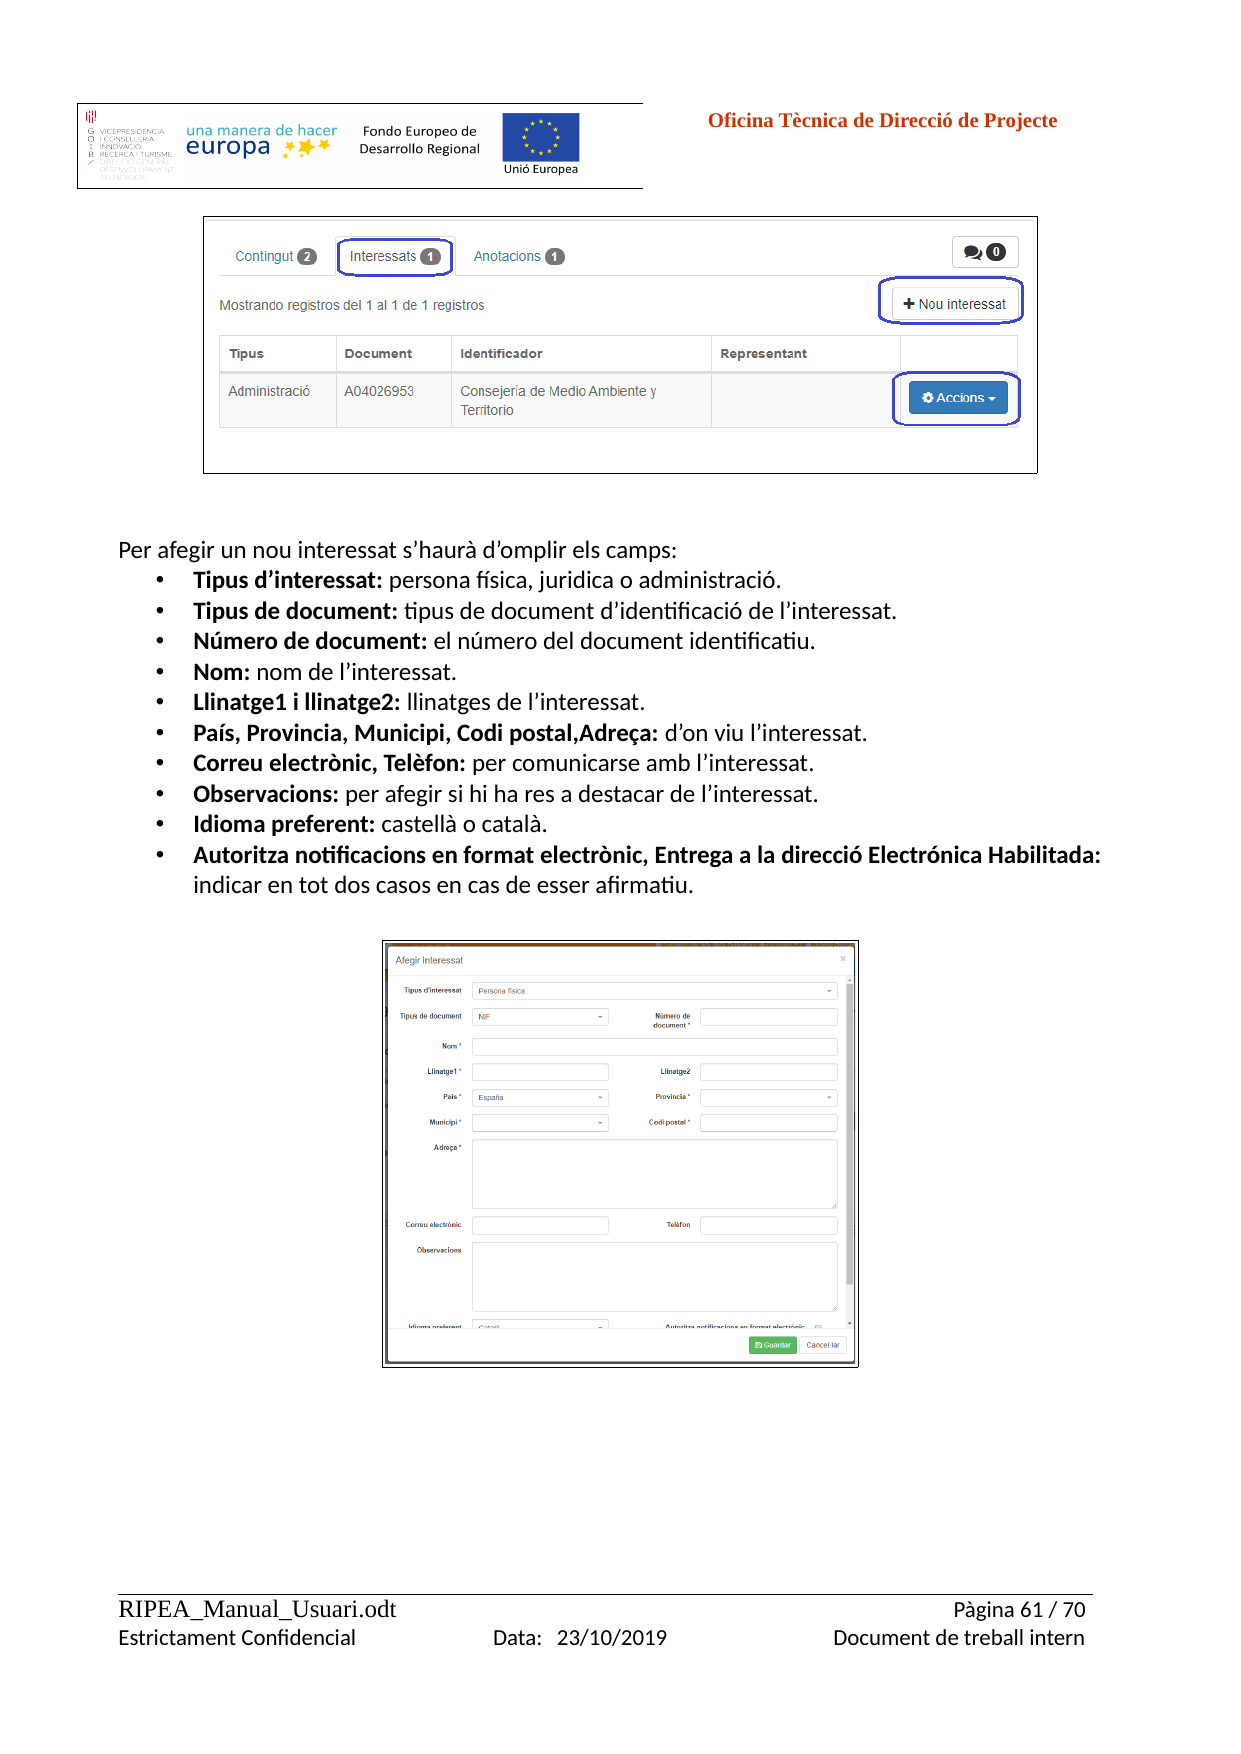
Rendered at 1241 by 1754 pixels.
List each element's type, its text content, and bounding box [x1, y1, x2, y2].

list País, Provincia, Municipi, Codi postal,Adreça: d’on viu l’interessat. [156, 717, 1122, 747]
picture [385, 943, 856, 1364]
list Tipus de document: tipus de document d’identificació de l’interessat. [156, 595, 1122, 625]
list Observacions: per afegir si hi ha res a destacar de l’interessat. [156, 778, 1122, 808]
list Idioma preferent: castellà o català. [156, 808, 1122, 839]
list Tipus d’interessat: persona física, juridica o administració. [156, 564, 1122, 595]
list Llinatge1 i llinatge2: llinatges de l’interessat. [156, 686, 1122, 717]
picture [82, 108, 178, 182]
list Nom: nom de l’interessat. [156, 656, 1122, 686]
picture [184, 108, 585, 182]
list Correu electrònic, Telèfon: per comunicarse amb l’interessat. [156, 747, 1122, 778]
text Per afegir un nou interessat s’haurà d’omplir els camps: [118, 534, 1122, 564]
list Número de document: el número del document identificatiu. [156, 625, 1122, 656]
list Autoritza notificacions en format electrònic, Entrega a la direcció Electrónica Habilitada: indicar en tot dos casos en cas de esser afirmatiu. [156, 839, 1122, 900]
picture [206, 219, 1034, 470]
